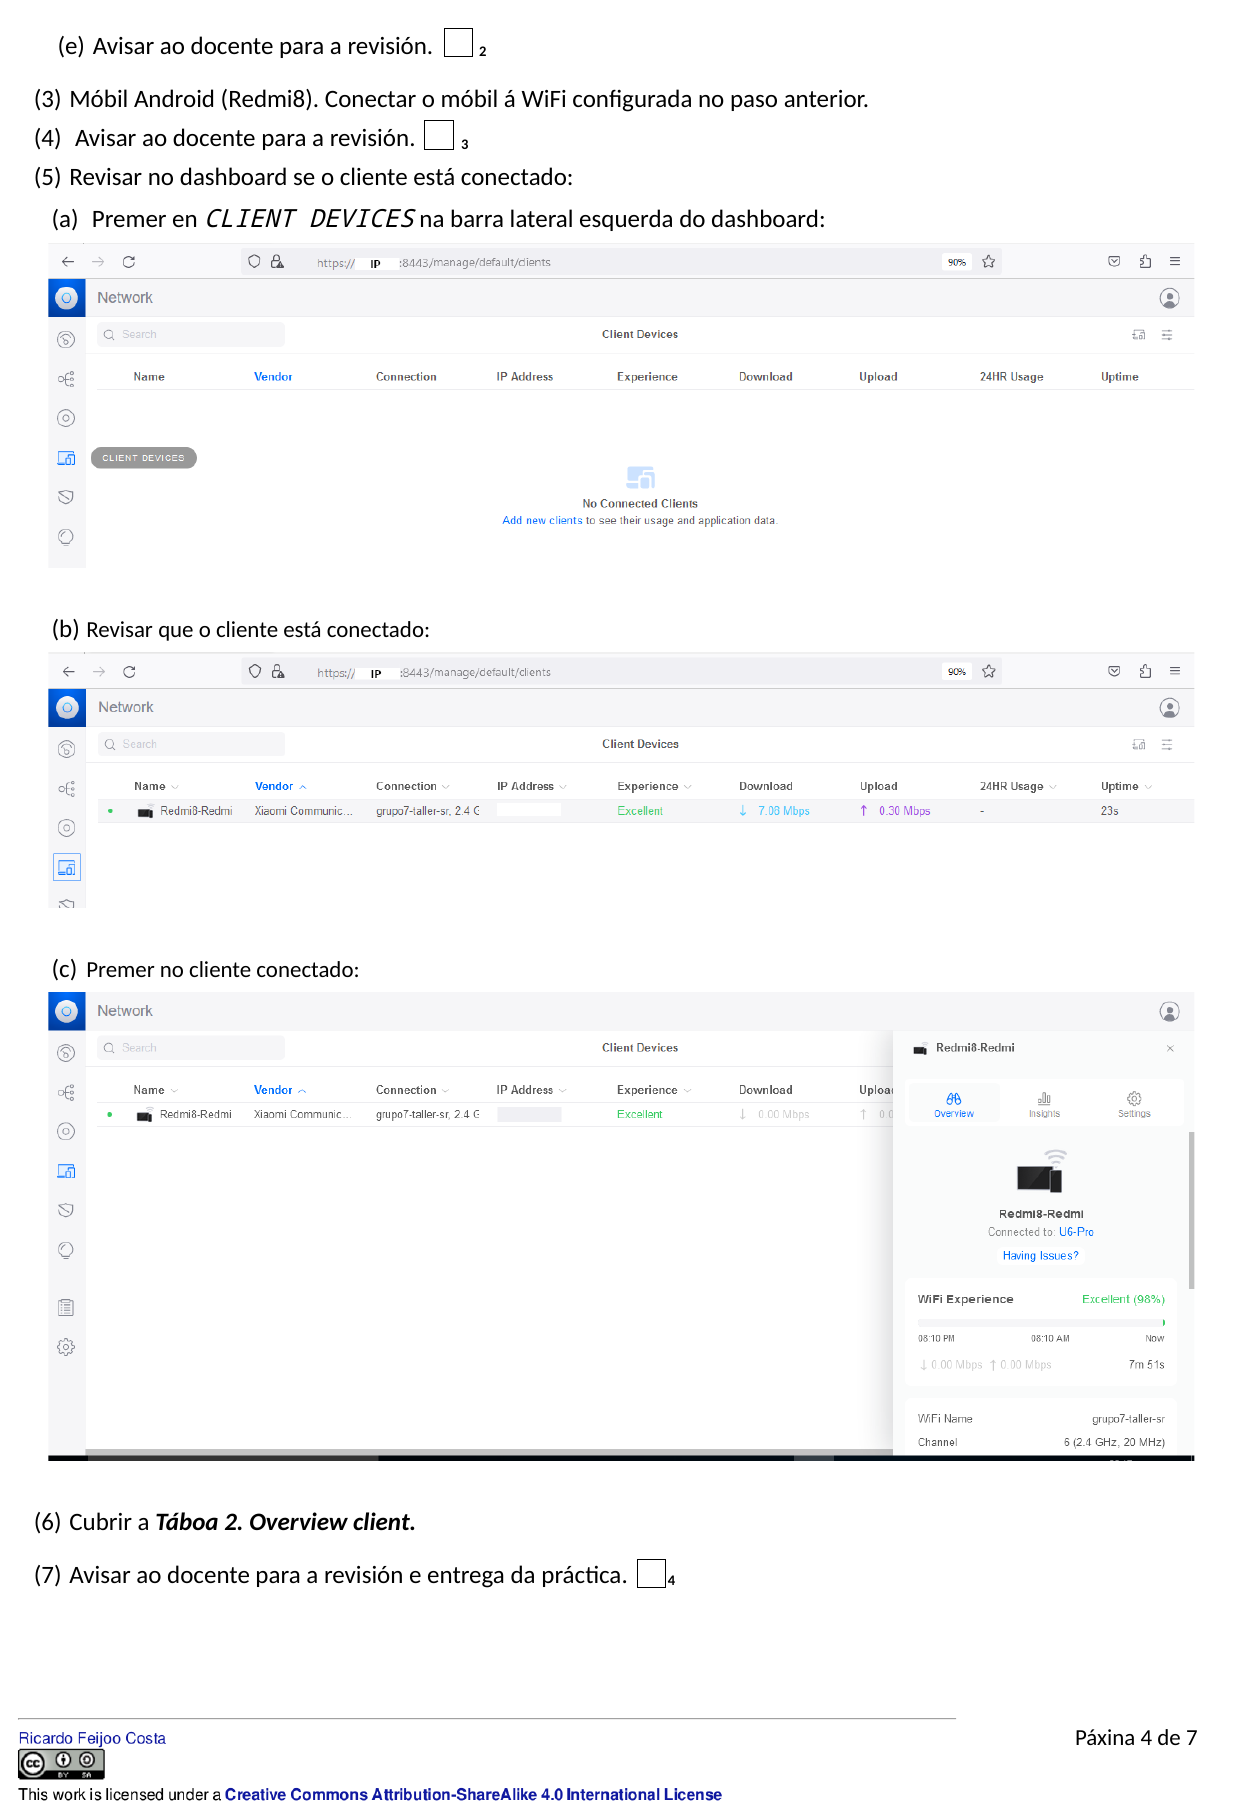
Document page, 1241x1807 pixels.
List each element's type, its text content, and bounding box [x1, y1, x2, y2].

picture [48, 652, 1195, 908]
list Avisar ao docente para a revisión e entrega da práctica. 4 [34, 1559, 1197, 1589]
picture [48, 992, 1195, 1461]
list Premer en CLIENT DEVICES na barra lateral esquerda do dashboard: [51, 201, 1197, 235]
list Cubrir a Táboa 2. Overview client. [34, 1506, 1197, 1536]
list Revisar no dashboard se o cliente está conectado: [34, 162, 1197, 192]
picture [8, 1713, 957, 1805]
list Móbil Android (Redmi8). Conectar o móbil á WiFi configurada no paso anterior. [34, 83, 1197, 113]
picture [48, 243, 1195, 568]
list Revisar que o cliente está conectado: [51, 613, 1197, 643]
list Avisar ao docente para a revisión. 2 [57, 30, 1197, 60]
list Premer no cliente conectado: [51, 953, 1197, 983]
list Avisar ao docente para a revisión. 3 [34, 122, 1197, 153]
